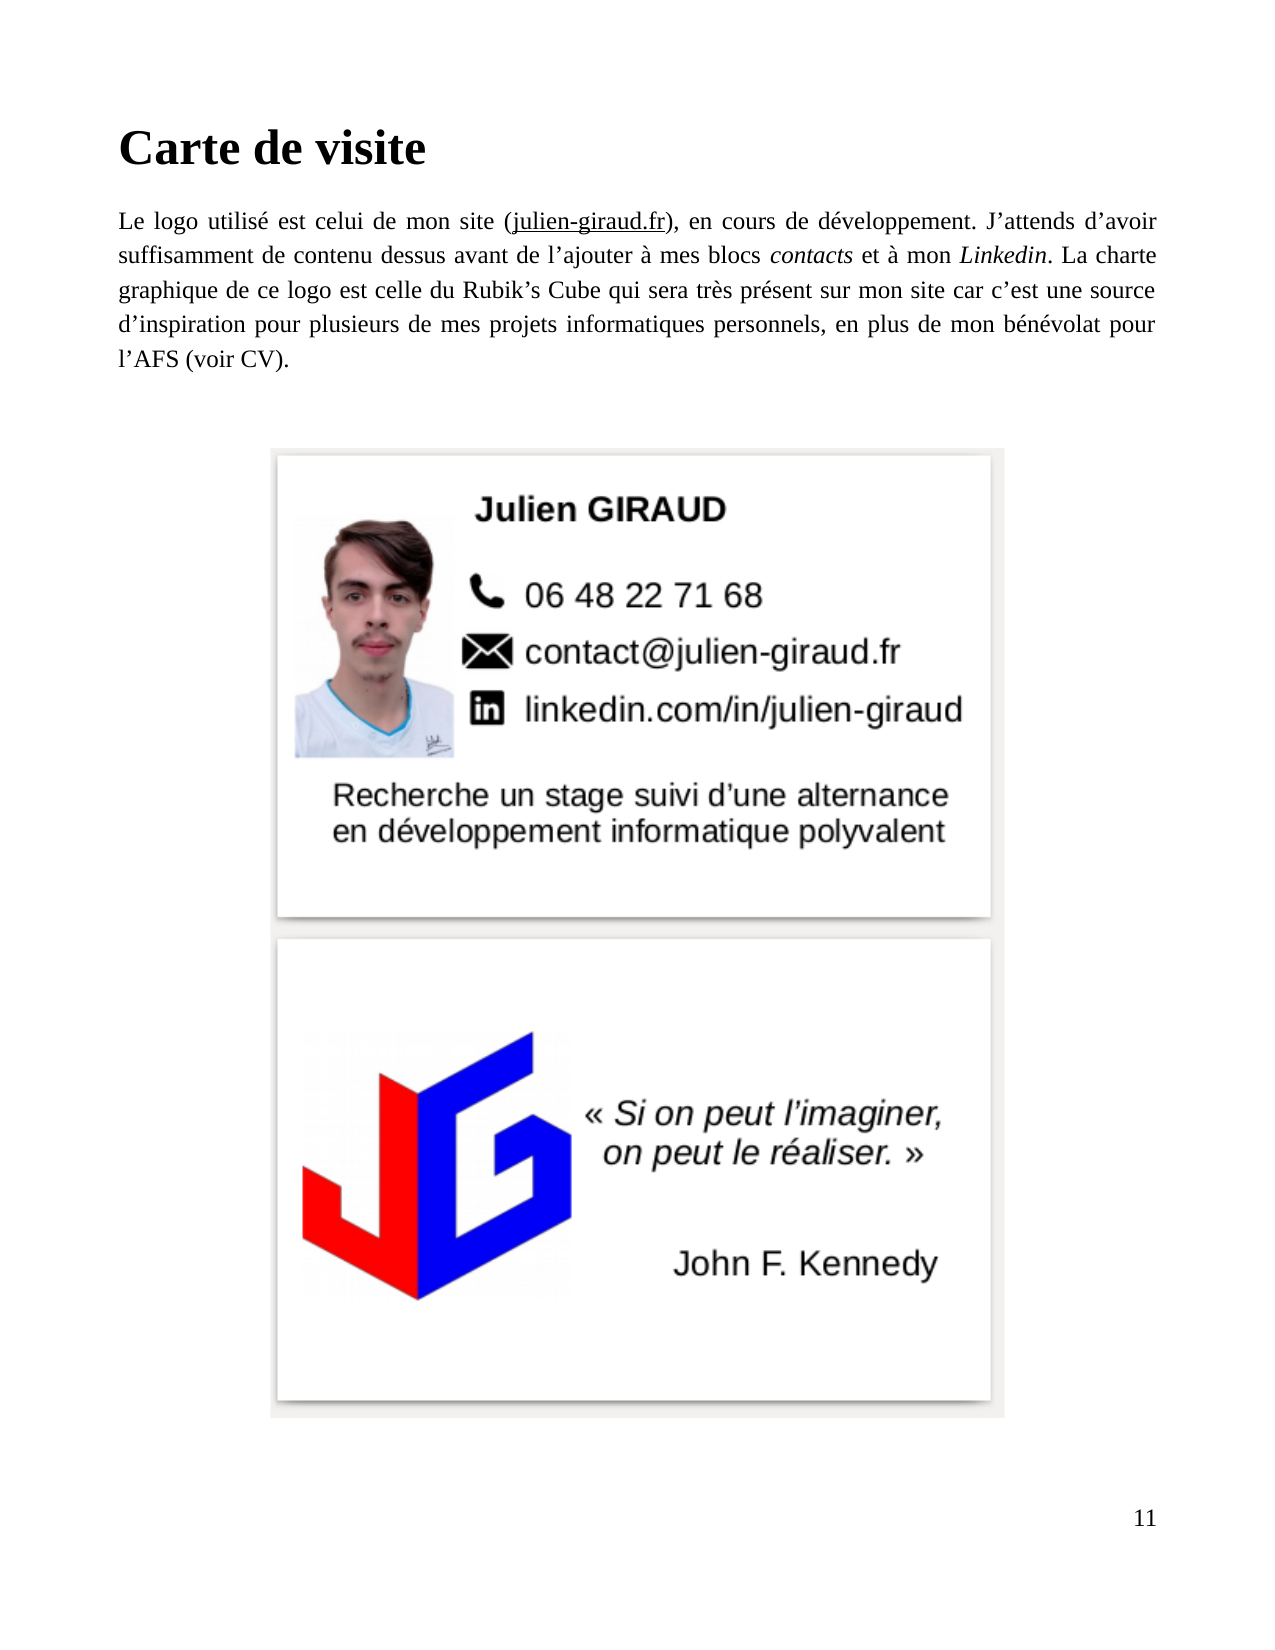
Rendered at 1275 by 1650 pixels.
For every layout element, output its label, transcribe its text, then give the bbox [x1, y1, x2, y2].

picture [270, 448, 1005, 1418]
subtitle Carte de visite [118, 118, 1157, 176]
text Le logo utilisé est celui de mon site (julien-giraud.fr), en cours de développement. J’attends d’avoir suffisamment de contenu dessus avant de l’ajouter à mes blocs contacts et à mon Linkedin. La charte graphique de ce logo est celle du Rubik’s Cube qui sera très présent sur mon site car c’est une source d’inspiration pour plusieurs de mes projets informatiques personnels, en plus de mon bénévolat pour l’AFS (voir CV). [118, 206, 1157, 372]
